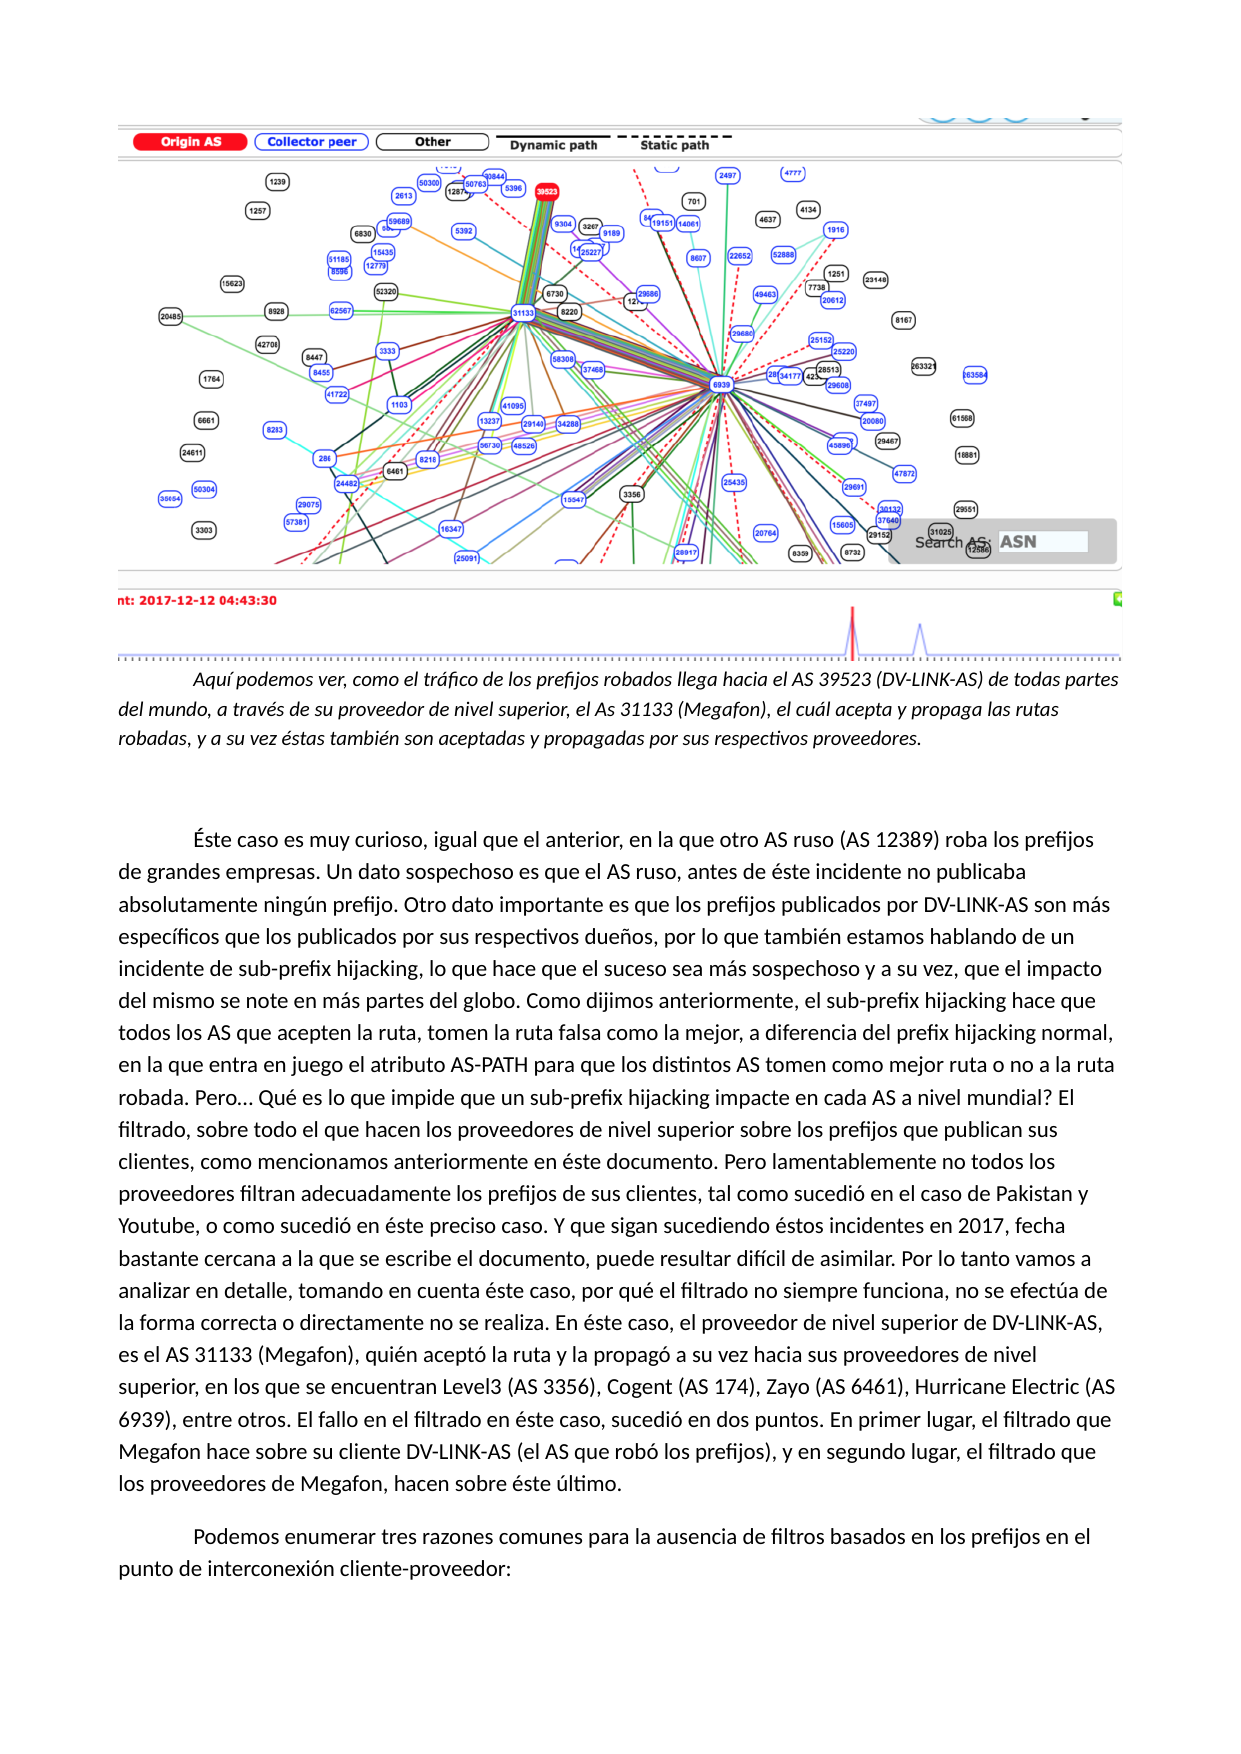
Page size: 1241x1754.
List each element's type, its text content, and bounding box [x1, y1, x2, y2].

picture [118, 118, 1123, 661]
text Éste caso es muy curioso, igual que el anterior, en la que otro AS ruso (AS 12389) roba los prefijos de grandes empresas. Un dato sospechoso es que el AS ruso, antes de éste incidente no publicaba absolutamente ningún prefijo. Otro dato importante es que los prefijos publicados por DV-LINK-AS son más específicos que los publicados por sus respectivos dueños, por lo que también estamos hablando de un incidente de sub-prefix hijacking, lo que hace que el suceso sea más sospechoso y a su vez, que el impacto del mismo se note en más partes del globo. Como dijimos anteriormente, el sub-prefix hijacking hace que todos los AS que acepten la ruta, tomen la ruta falsa como la mejor, a diferencia del prefix hijacking normal, en la que entra en juego el atributo AS-PATH para que los distintos AS tomen como mejor ruta o no a la ruta robada. Pero… Qué es lo que impide que un sub-prefix hijacking impacte en cada AS a nivel mundial? El filtrado, sobre todo el que hacen los proveedores de nivel superior sobre los prefijos que publican sus clientes, como mencionamos anteriormente en éste documento. Pero lamentablemente no todos los proveedores filtran adecuadamente los prefijos de sus clientes, tal como sucedió en el caso de Pakistan y Youtube, o como sucedió en éste preciso caso. Y que sigan sucediendo éstos incidentes en 2017, fecha bastante cercana a la que se escribe el documento, puede resultar difícil de asimilar. Por lo tanto vamos a analizar en detalle, tomando en cuenta éste caso, por qué el filtrado no siempre funciona, no se efectúa de la forma correcta o directamente no se realiza. En éste caso, el proveedor de nivel superior de DV-LINK-AS, es el AS 31133 (Megafon), quién aceptó la ruta y la propagó a su vez hacia sus proveedores de nivel superior, en los que se encuentran Level3 (AS 3356), Cogent (AS 174), Zayo (AS 6461), Hurricane Electric (AS 6939), entre otros. El fallo en el filtrado en éste caso, sucedió en dos puntos. En primer lugar, el filtrado que Megafon hace sobre su cliente DV-LINK-AS (el AS que robó los prefijos), y en segundo lugar, el filtrado que los proveedores de Megafon, hacen sobre éste último. [118, 825, 1122, 1497]
text Aquí podemos ver, como el tráfico de los prefijos robados llega hacia el AS 39523 (DV-LINK-AS) de todas partes del mundo, a través de su proveedor de nivel superior, el As 31133 (Megafon), el cuál acepta y propaga las rutas robadas, y a su vez éstas también son aceptadas y propagadas por sus respectivos proveedores. [118, 661, 1122, 751]
text Podemos enumerar tres razones comunes para la ausencia de filtros basados en los prefijos en el punto de interconexión cliente-proveedor: [118, 1522, 1122, 1582]
